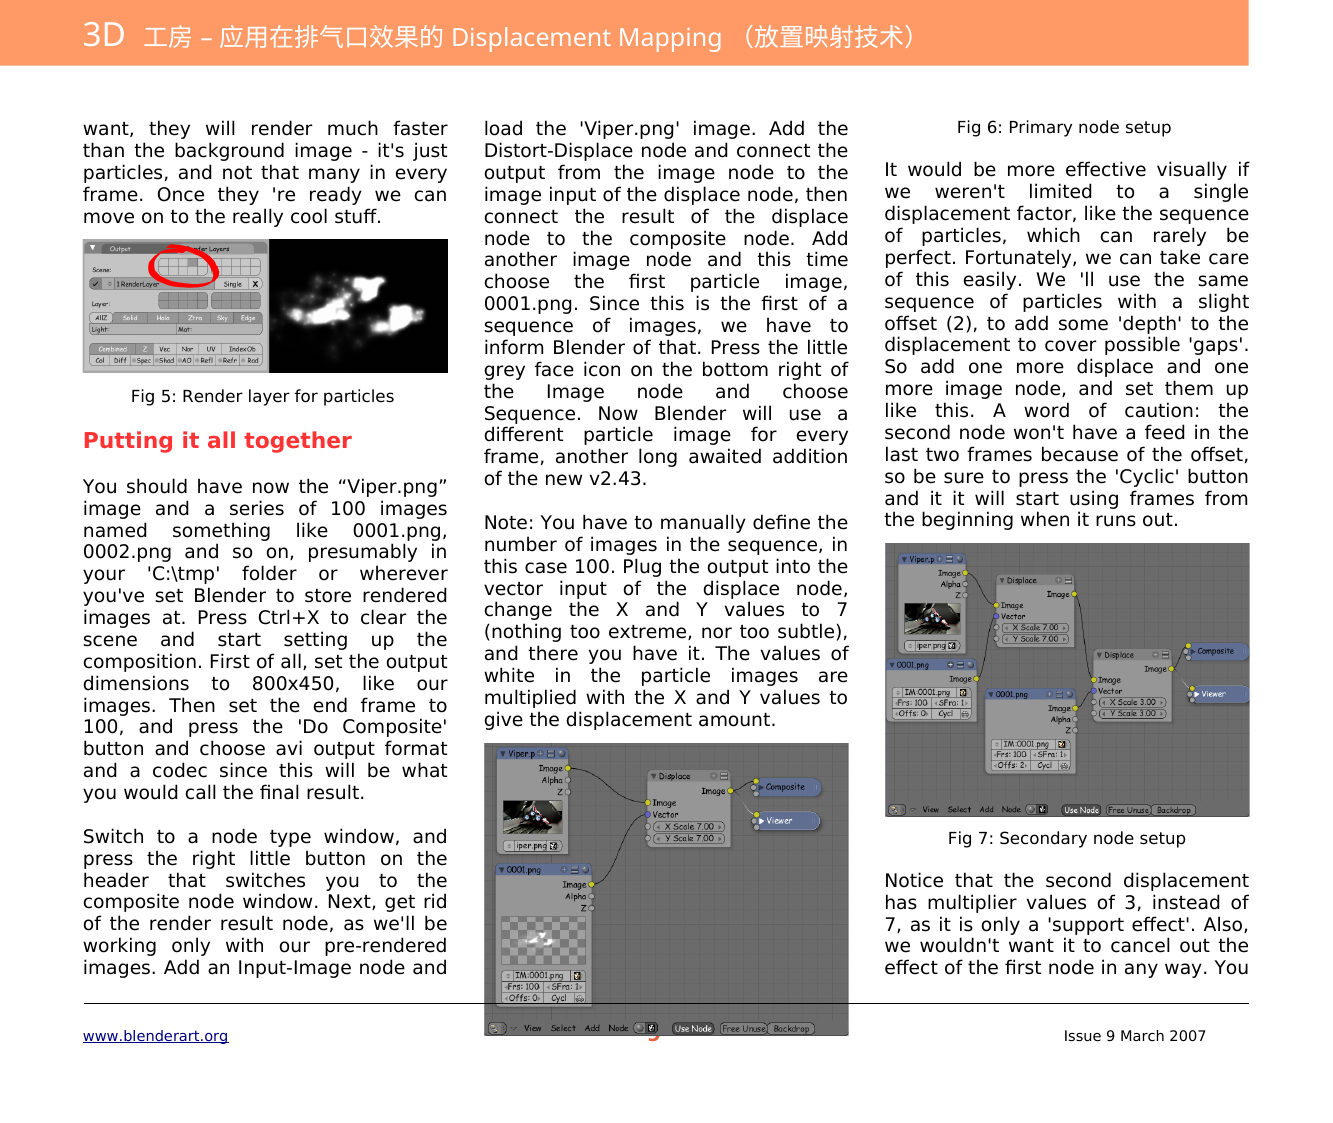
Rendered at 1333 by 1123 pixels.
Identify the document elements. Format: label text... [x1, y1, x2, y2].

text Putting it all together [83, 428, 448, 454]
text It would be more effective visually if we weren't limited to a single displacement factor, like the sequence of particles, which can rarely be perfect. Fortunately, we can take care of this easily. We 'll use the same sequence of particles with a slight offset (2), to add some 'depth' to the displacement to cover possible 'gaps'. So add one more displace and one more image node, and set them up like this. A word of caution: the second node won't have a feed in the last two frames because of the offset, so be sure to press the 'Cyclic' button and it it will start using frames from the beginning when it runs out. [884, 159, 1249, 531]
text Notice that the second displacement has multiplier values of 3, instead of 7, as it is only a 'support effect'. Also, we wouldn't want it to cancel out the effect of the first node in any way. You [884, 870, 1249, 979]
text want, they will render much faster than the background image - it's just particles, and not that many in every frame. Once they 're ready we can move on to the really cool stuff. [83, 118, 448, 227]
picture [884, 543, 1250, 817]
text Switch to a node type window, and press the right little button on the header that switches you to the composite node window. Next, get rid of the render result node, as we'll be working only with our pre-rendered images. Add an Input-Image node and [83, 826, 448, 979]
picture [82, 239, 448, 373]
text Note: You have to manually define the number of images in the sequence, in this case 100. Plug the output into the vector input of the displace node, change the X and Y values to 7 (nothing too extreme, nor too subtle), and there you have it. The values of white in the particle images are multiplied with the X and Y values to give the displacement amount. [483, 512, 849, 731]
text Fig 6: Primary node setup [884, 118, 1249, 137]
text load the 'Viper.png' image. Add the Distort-Displace node and connect the output from the image node to the image input of the displace node, then connect the result of the displace node to the composite node. Add another image node and this time choose the first particle image, 0001.png. Since this is the first of a sequence of images, we have to inform Blender of that. Press the little grey face icon on the bottom right of the Image node and choose Sequence. Now Blender will use a different particle image for every frame, another long awaited addition of the new v2.43. [483, 118, 849, 490]
text Fig 5: Render layer for particles [83, 373, 448, 407]
text [884, 531, 1249, 543]
picture [483, 1004, 849, 1036]
text You should have now the “Viper.png” image and a series of 100 images named something like 0001.png, 0002.png and so on, presumably in your 'C:\tmp' folder or wherever you've set Blender to store rendered images at. Press Ctrl+X to clear the scene and start setting up the composition. First of all, set the output dimensions to 800x450, like our images. Then set the end frame to 100, and press the 'Do Composite' button and choose avi output format and a codec since this will be what you would call the final result. [83, 476, 448, 804]
text [83, 227, 448, 239]
text Fig 7: Secondary node setup [884, 817, 1249, 848]
picture [483, 743, 849, 1003]
